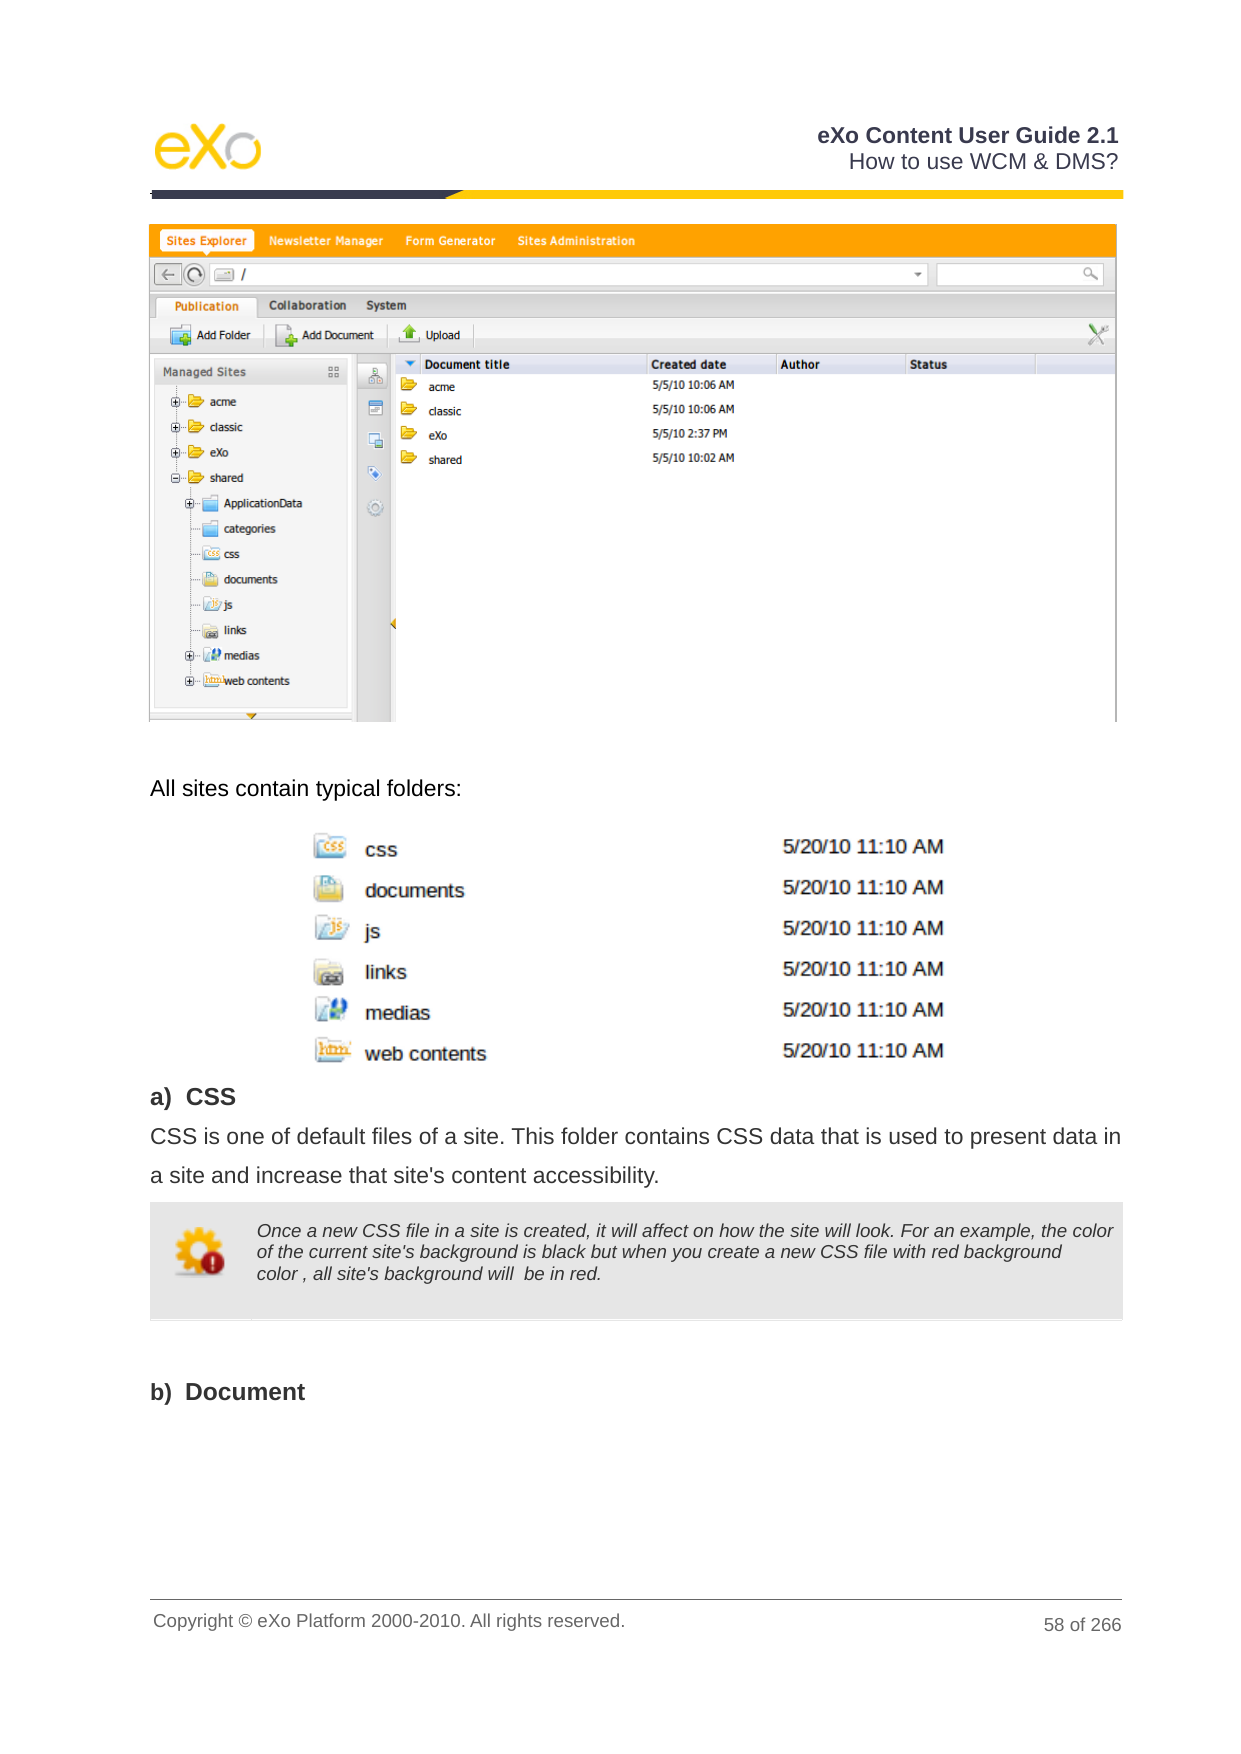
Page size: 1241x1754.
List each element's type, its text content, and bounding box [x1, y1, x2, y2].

table_header [151, 1203, 251, 1319]
subtitle CSS [150, 834, 1122, 1111]
picture [148, 224, 1117, 722]
subtitle Document [150, 1377, 1122, 1405]
text All sites contain typical folders: [150, 775, 1122, 801]
picture [174, 1227, 225, 1278]
picture [151, 190, 1124, 199]
table_header Once a new CSS file in a site is created, it will affect on how the site will look. For an example, the color of the current site's background is black but when you create a new CSS file with red background color , all site's background will be in red. [252, 1203, 1122, 1319]
text CSS is one of default files of a site. This folder contains CSS data that is used to present data in a site and increase that site's content accessibility. [150, 1123, 1122, 1189]
picture [306, 827, 952, 1075]
picture [155, 123, 262, 170]
